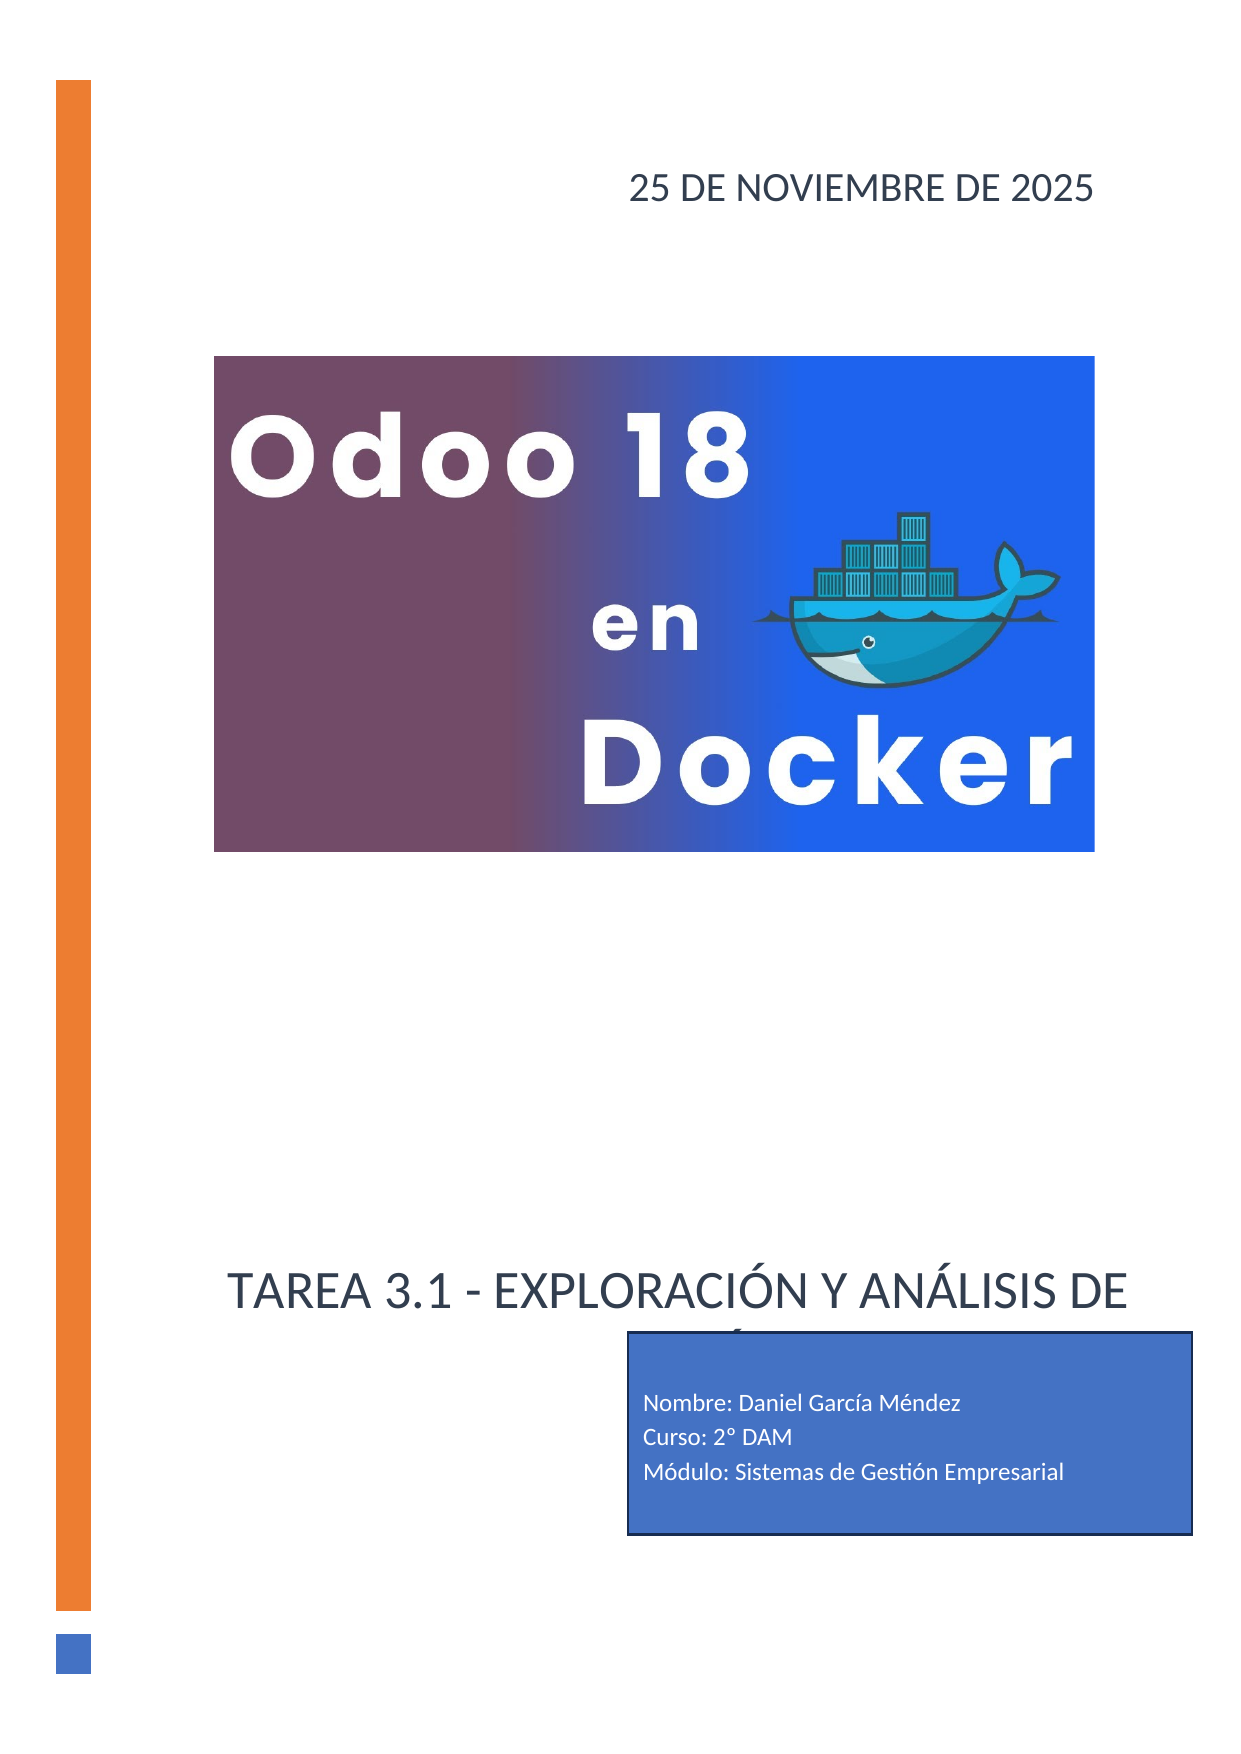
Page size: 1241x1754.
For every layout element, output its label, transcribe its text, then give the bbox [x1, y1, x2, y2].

text 25 de noviembre de 2025 [186, 161, 1095, 211]
text TAREA 3.1 - Exploración y análisis de módulos en Odoo [186, 1256, 1130, 1388]
